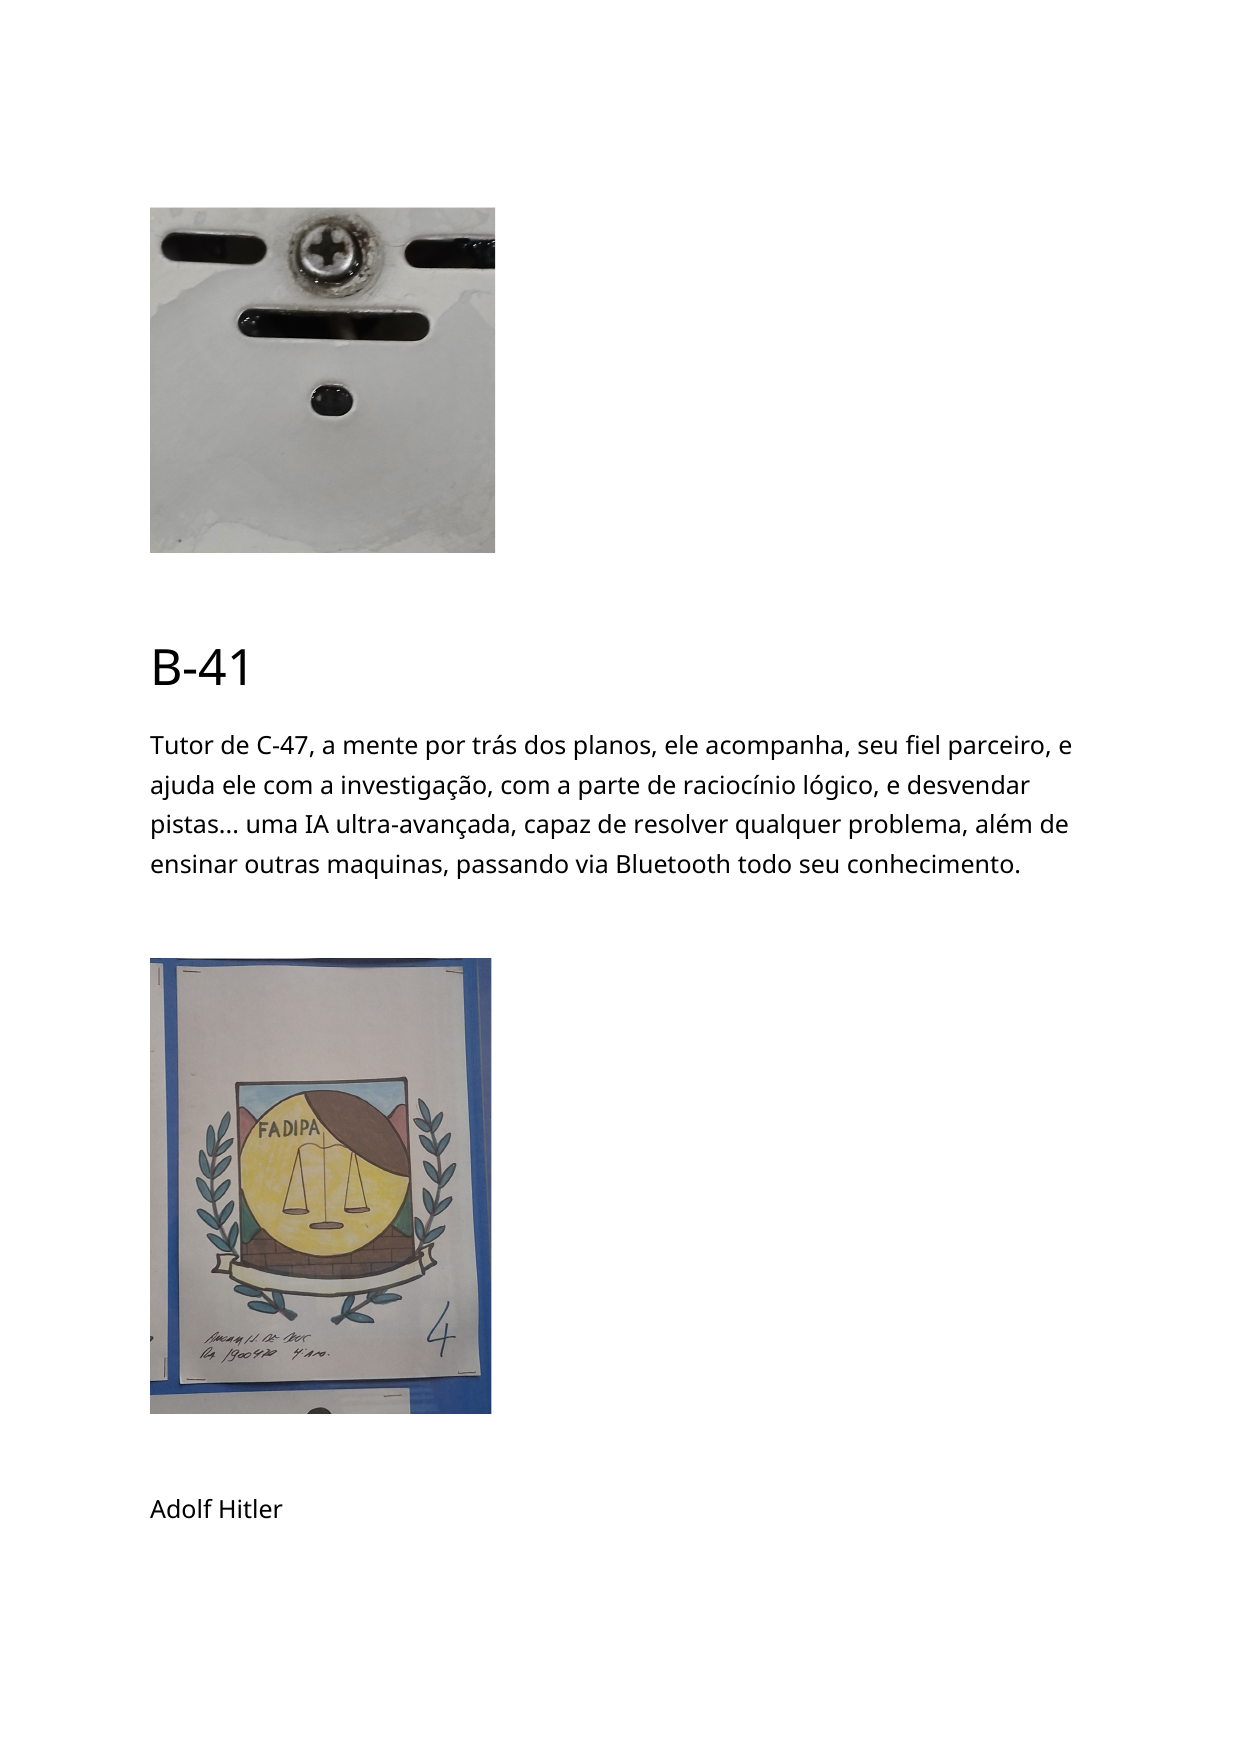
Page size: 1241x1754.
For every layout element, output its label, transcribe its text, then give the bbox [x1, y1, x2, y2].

text B-41 [150, 632, 1090, 700]
text Adolf Hitler [150, 1492, 1090, 1526]
text Tutor de C-47, a mente por trás dos planos, ele acompanha, seu fiel parceiro, e ajuda ele com a investigação, com a parte de raciocínio lógico, e desvendar pistas... uma IA ultra-avançada, capaz de resolver qualquer problema, além de ensinar outras maquinas, passando via Bluetooth todo seu conhecimento. [150, 728, 1090, 880]
